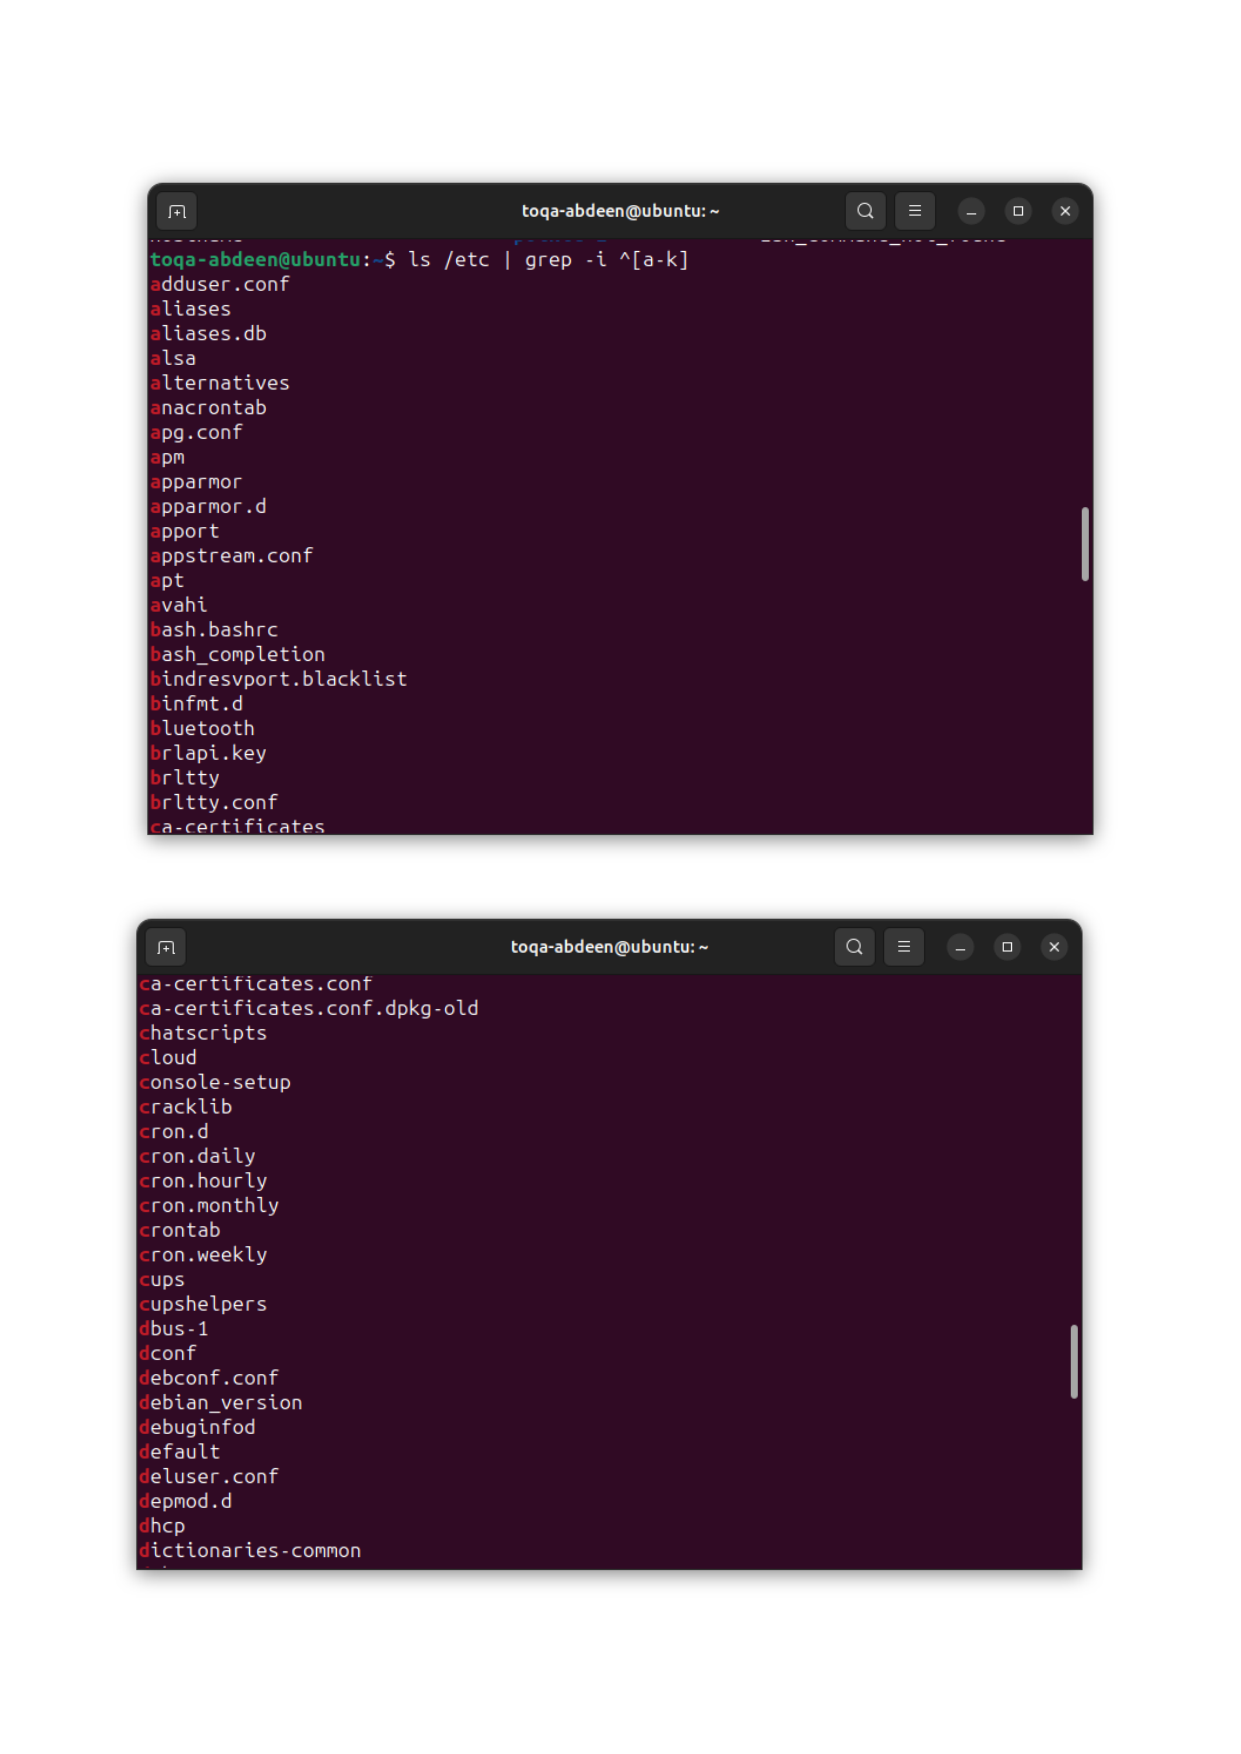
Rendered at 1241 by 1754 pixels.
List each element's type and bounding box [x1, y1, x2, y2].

picture [118, 157, 1123, 868]
picture [107, 893, 1112, 1603]
